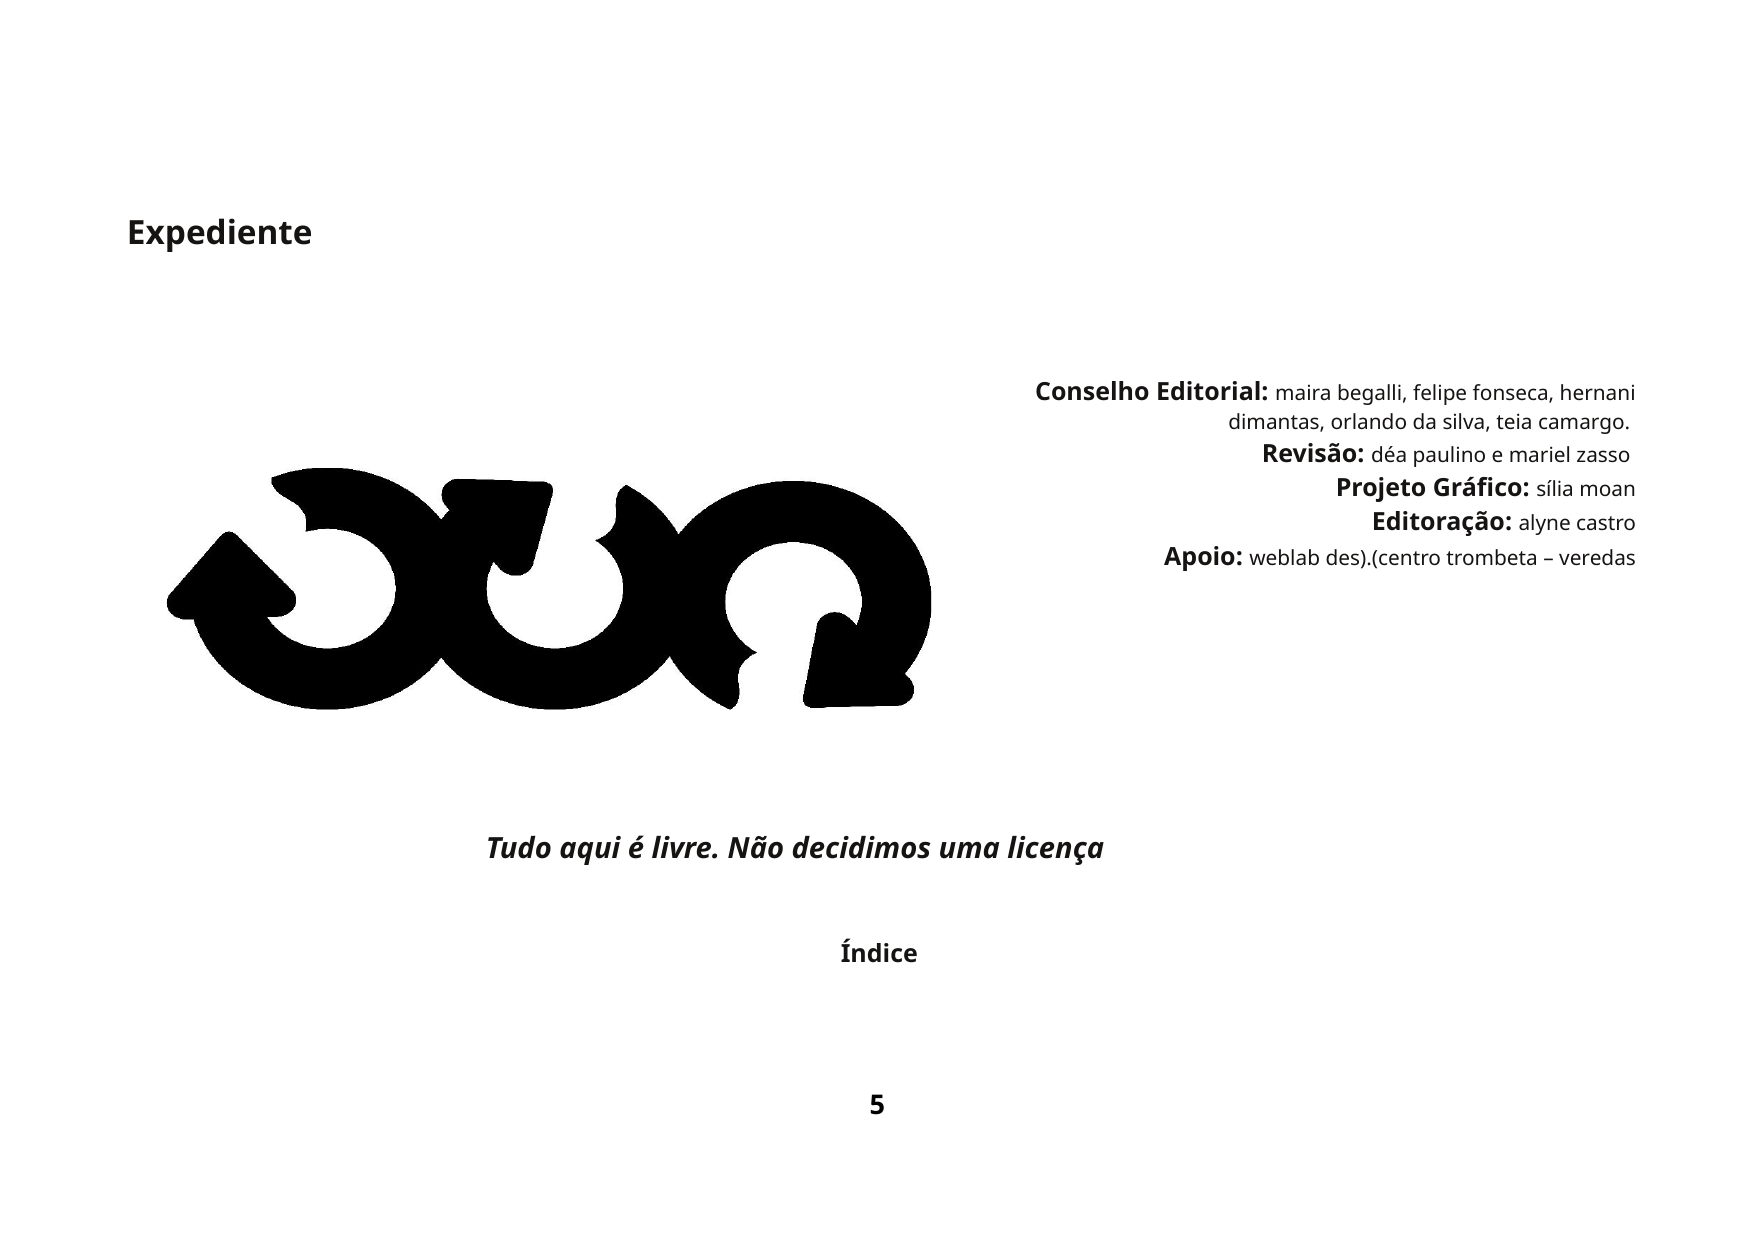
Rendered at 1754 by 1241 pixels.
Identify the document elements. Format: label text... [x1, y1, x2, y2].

text Tudo aqui é livre. Não decidimos uma licença [407, 827, 1186, 867]
text Conselho Editorial: maira begalli, felipe fonseca, hernani dimantas, orlando da silva, teia camargo. [1027, 373, 1636, 436]
text Editoração: alyne castro [1027, 504, 1636, 538]
picture [166, 468, 932, 710]
text Expediente [118, 209, 1636, 254]
text Índice [118, 935, 1647, 969]
text Projeto Gráfico: sília moan [1027, 470, 1636, 504]
text Apoio: weblab des).(centro trombeta – veredas [1027, 538, 1636, 572]
text Revisão: déa paulino e mariel zasso [1027, 436, 1636, 470]
